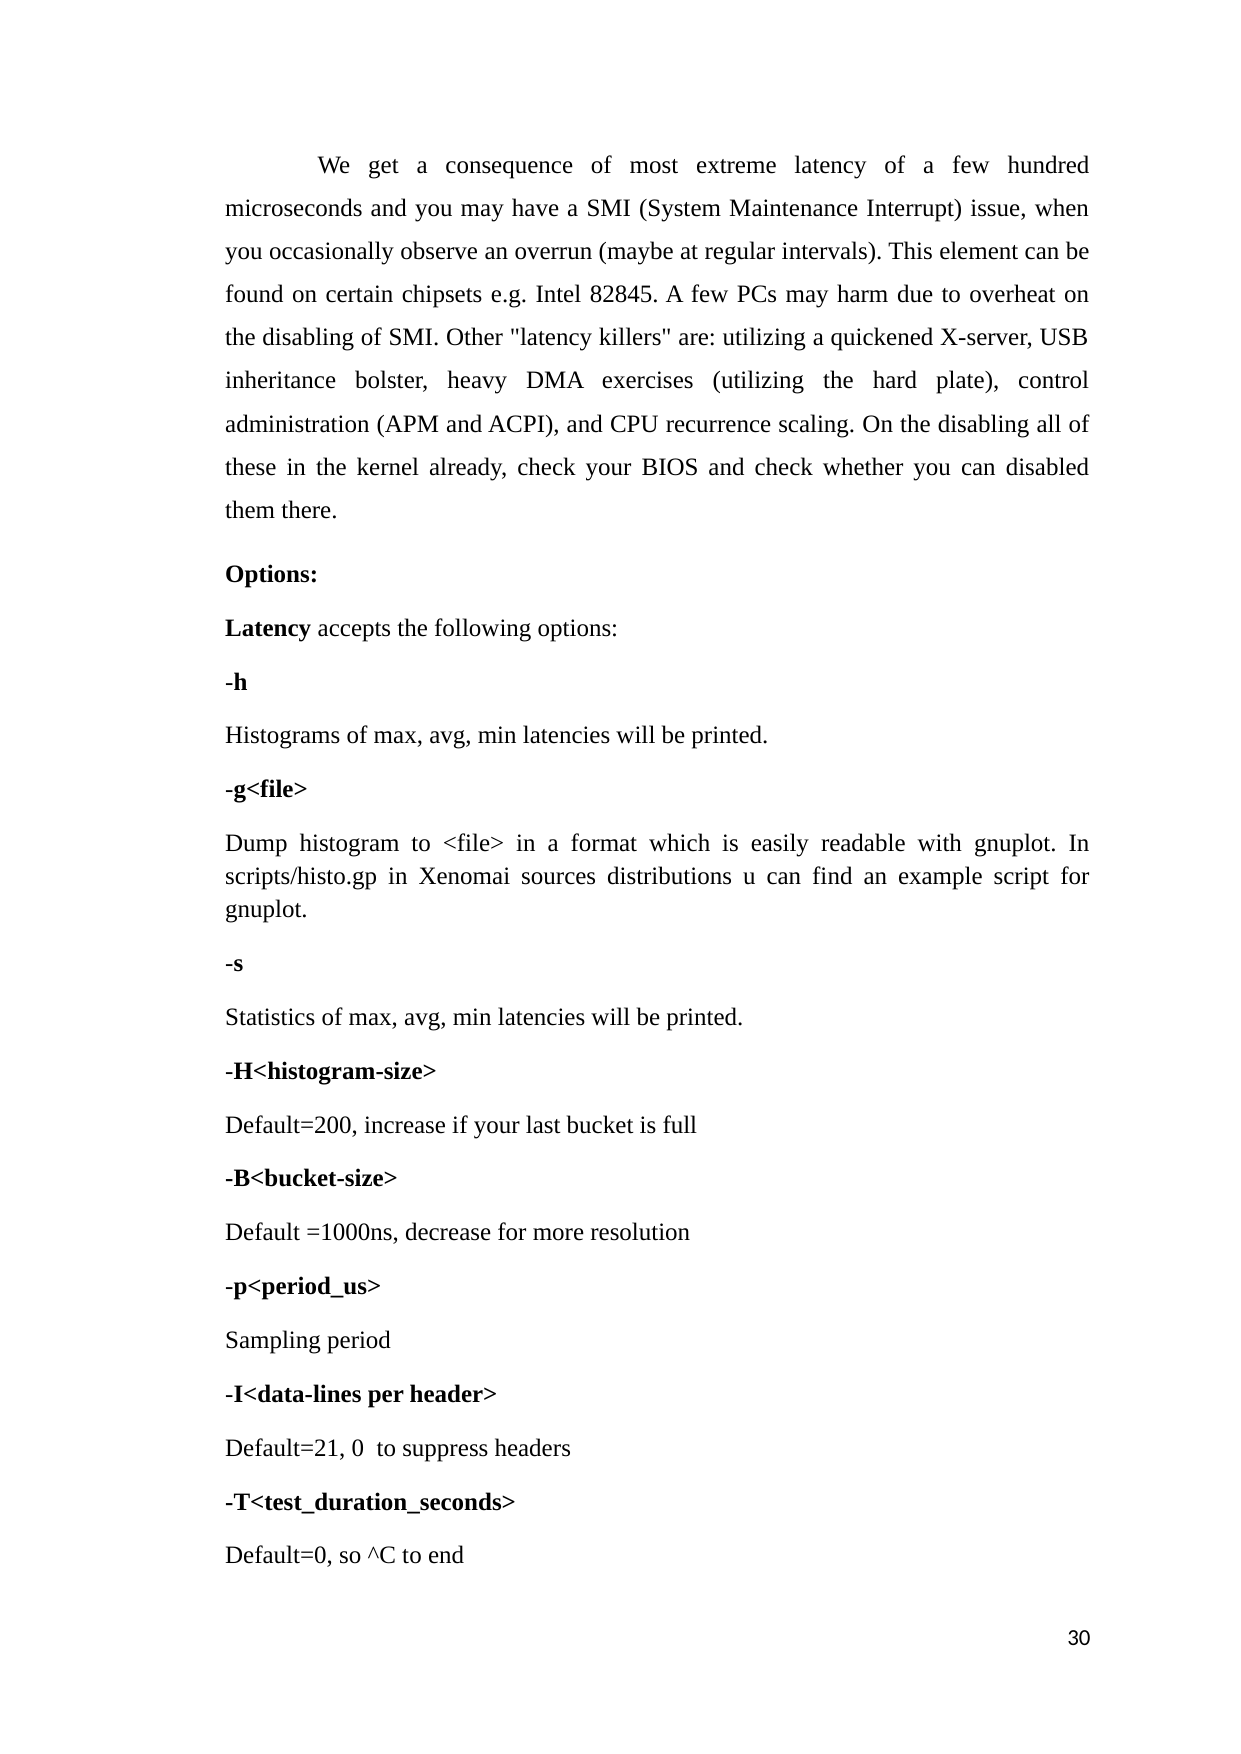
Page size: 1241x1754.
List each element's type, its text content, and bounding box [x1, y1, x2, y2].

text Statistics of max, avg, min latencies will be printed. [225, 1002, 1090, 1031]
subtitle Options: [225, 559, 1090, 588]
text -T<test_duration_seconds> [225, 1487, 1090, 1515]
text We get a consequence of most extreme latency of a few hundred microseconds and you may have a SMI (System Maintenance Interrupt) issue, when you occasionally observe an overrun (maybe at regular intervals). This element can be found on certain chipsets e.g. Intel 82845. A few PCs may harm due to overheat on the disabling of SMI. Other "latency killers" are: utilizing a quickened X-server, USB inheritance bolster, heavy DMA exercises (utilizing the hard plate), control administration (APM and ACPI), and CPU recurrence scaling. On the disabling all of these in the kernel already, check your BIOS and check whether you can disabled them there. [225, 150, 1090, 524]
text -s [225, 948, 1090, 977]
text -p<period_us> [225, 1271, 1090, 1300]
subtitle Default =1000ns, decrease for more resolution [225, 1217, 1090, 1246]
text Latency accepts the following options: [225, 613, 1090, 642]
text Dump histogram to <file> in a format which is easily readable with gnuplot. In scripts/histo.gp in Xenomai sources distributions u can find an example script for gnuplot. [225, 828, 1090, 923]
text -B<bucket-size> [225, 1163, 1090, 1192]
text -g<file> [225, 774, 1090, 803]
text -I<data-lines per header> [225, 1379, 1090, 1408]
text Histograms of max, avg, min latencies will be printed. [225, 721, 1090, 749]
subtitle Sampling period [225, 1325, 1090, 1354]
text -h [225, 667, 1090, 695]
subtitle Default=200, increase if your last bucket is full [225, 1110, 1090, 1138]
subtitle Default=0, so ^C to end [225, 1541, 1090, 1569]
subtitle Default=21, 0 to suppress headers [225, 1433, 1090, 1462]
text -H<histogram-size> [225, 1056, 1090, 1084]
